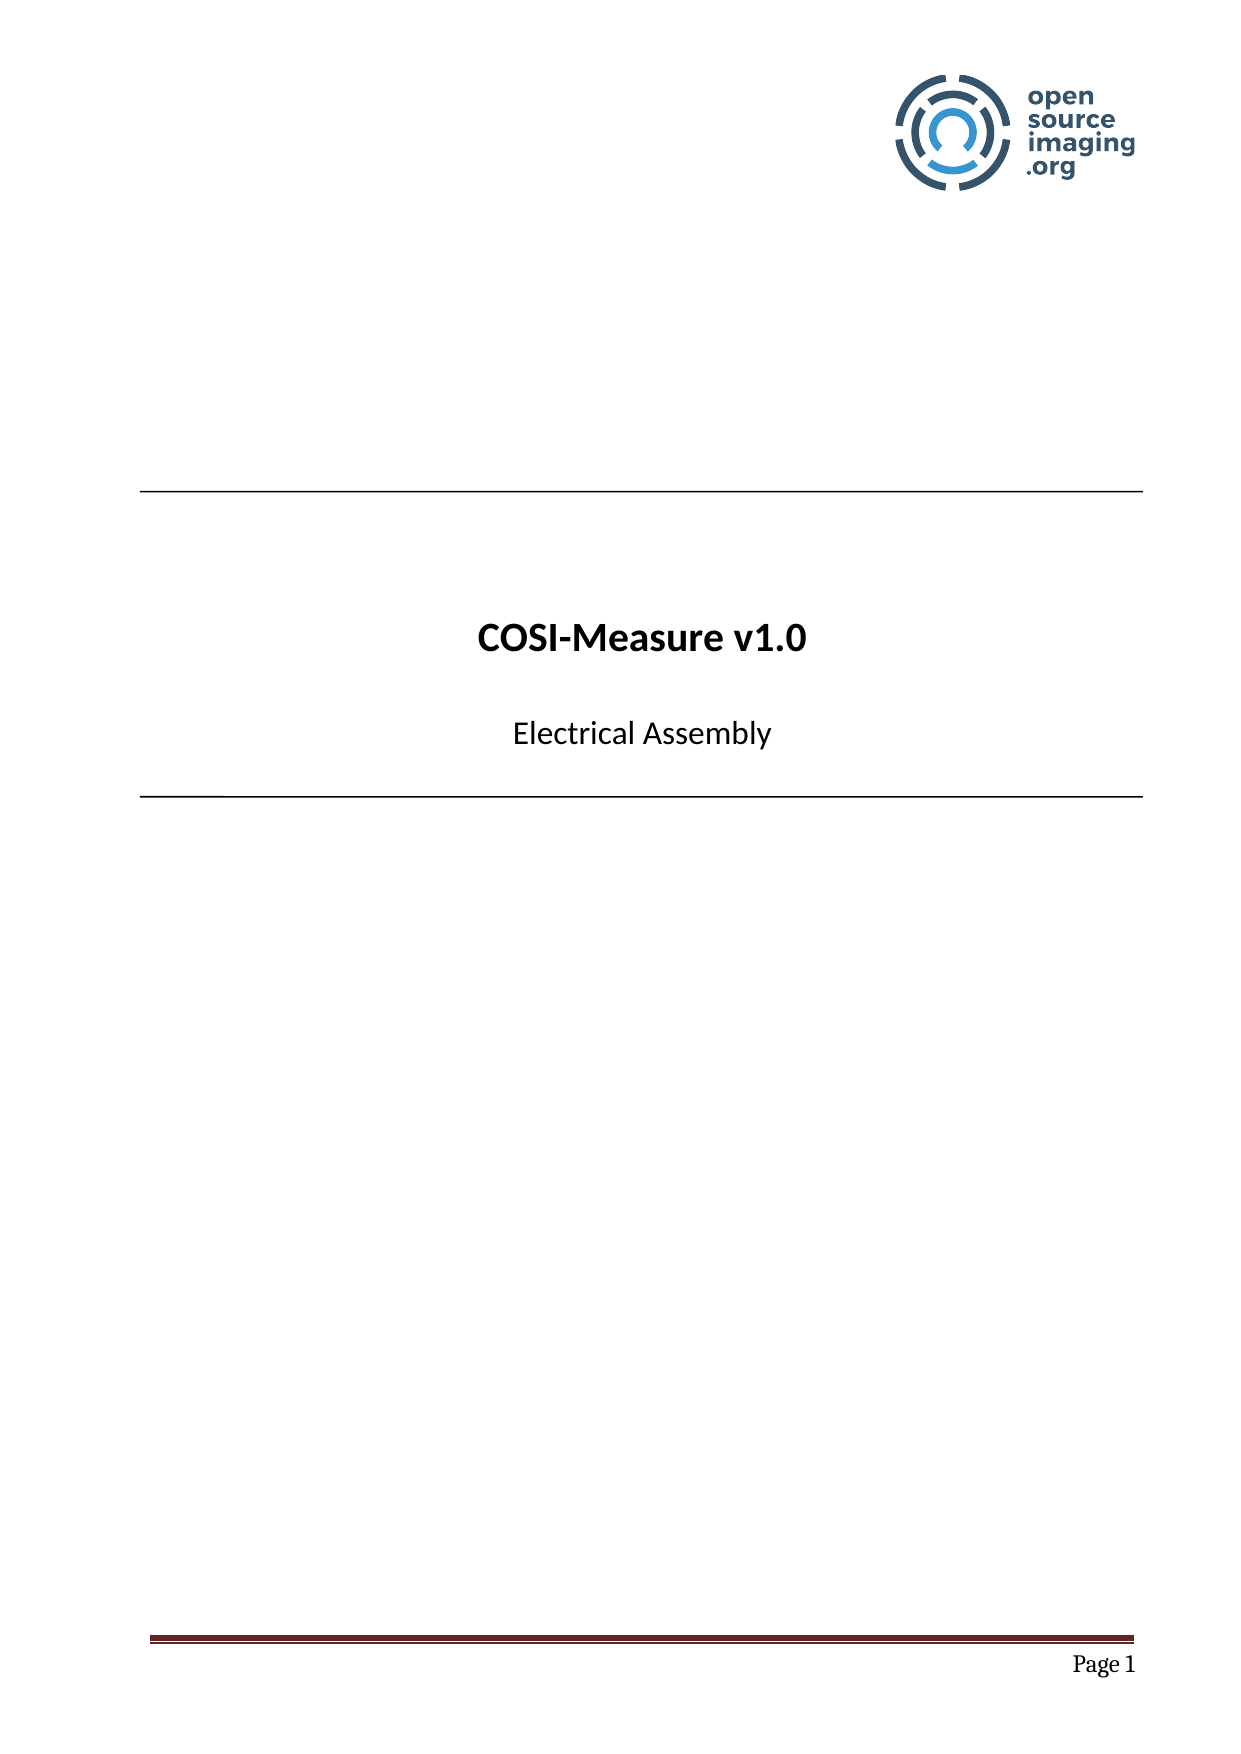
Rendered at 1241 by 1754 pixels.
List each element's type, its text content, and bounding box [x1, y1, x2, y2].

picture [895, 75, 1135, 191]
text COSI-Measure v1.0 [150, 611, 1134, 662]
text Electrical Assembly [150, 712, 1134, 753]
